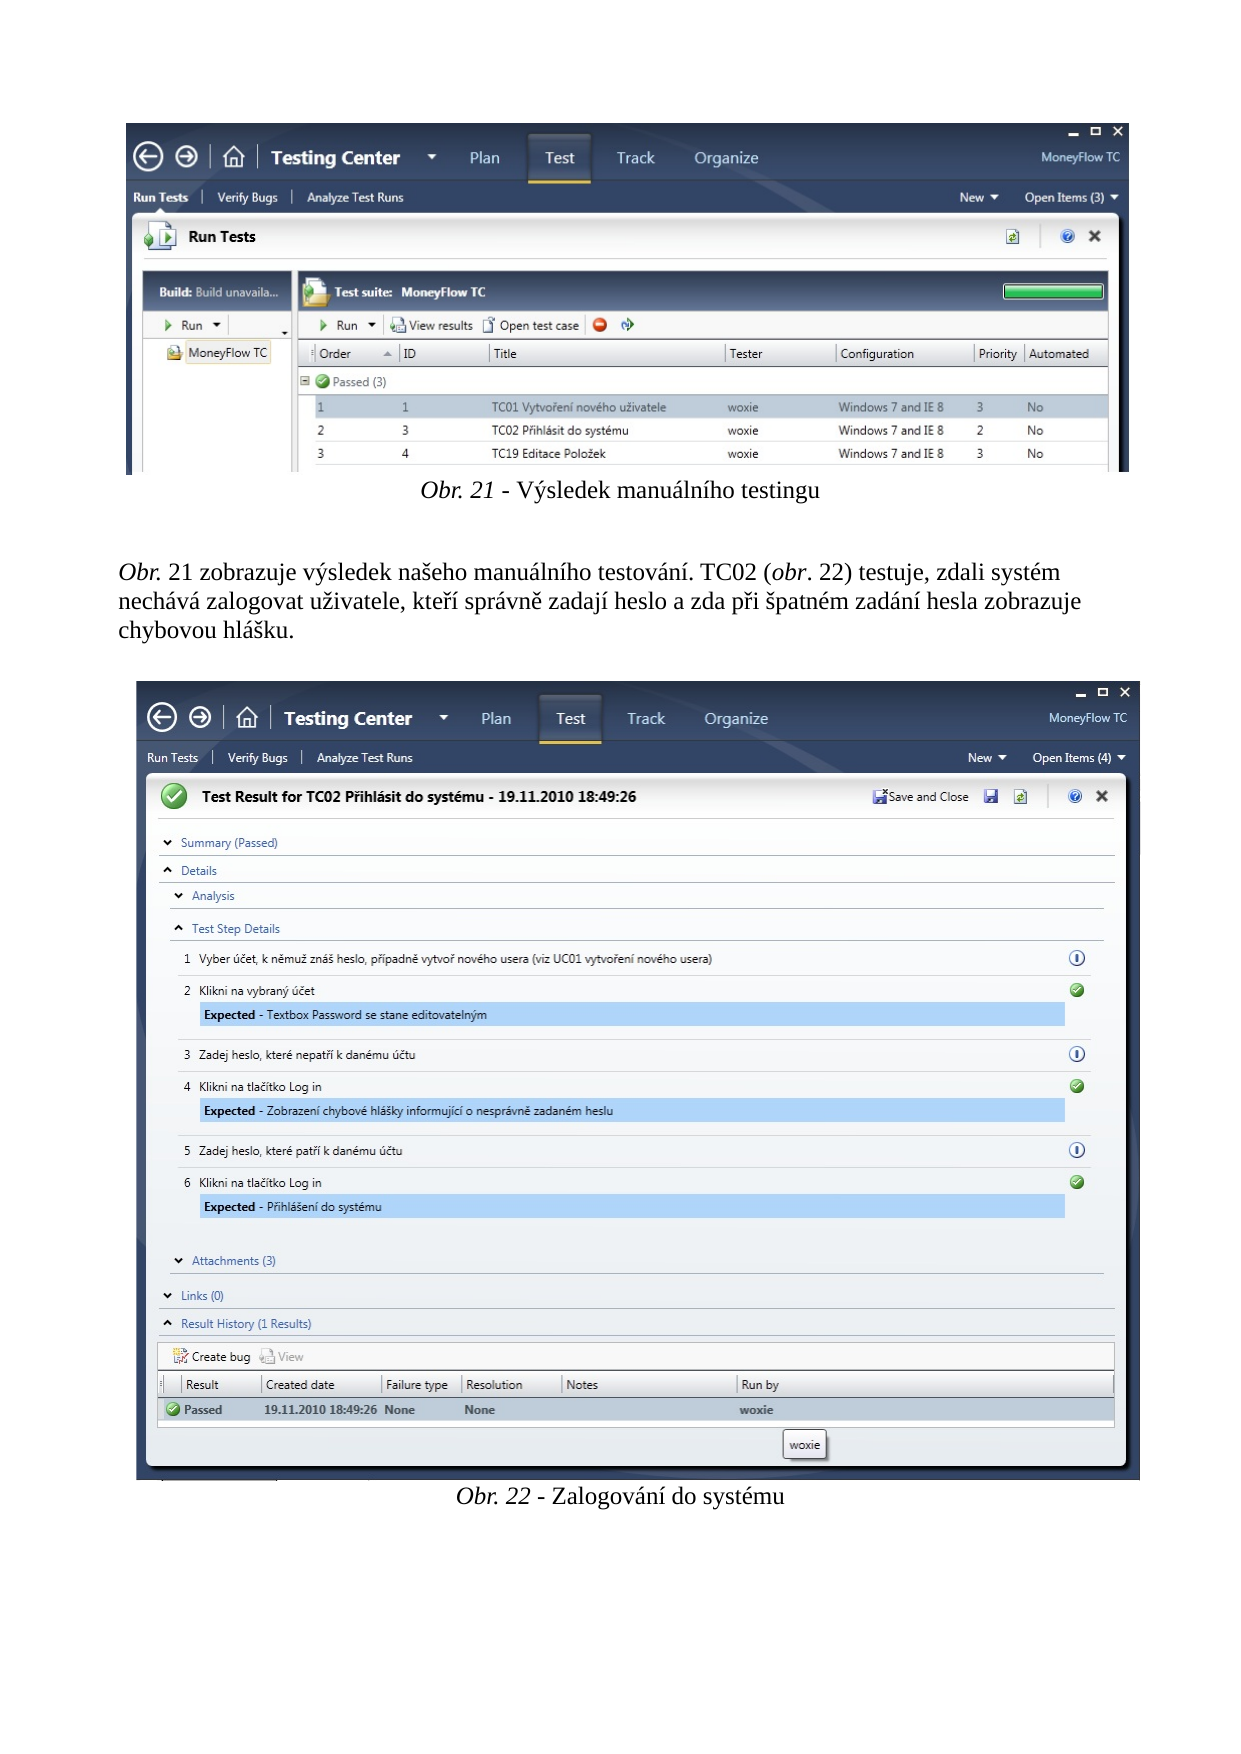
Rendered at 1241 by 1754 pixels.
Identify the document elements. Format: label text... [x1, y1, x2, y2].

text Obr. 21 zobrazuje výsledek našeho manuálního testování. TC02 (obr. 22) testuje, zdali systém nechává zalogovat uživatele, kteří správně zadají heslo a zda při špatném zadání hesla zobrazuje chybovou hlášku. [118, 557, 1122, 644]
picture [136, 681, 1141, 1481]
text Obr. 22 - Zalogování do systému [118, 656, 1122, 1510]
picture [126, 123, 1130, 475]
text Obr. 21 - Výsledek manuálního testingu [118, 118, 1122, 504]
